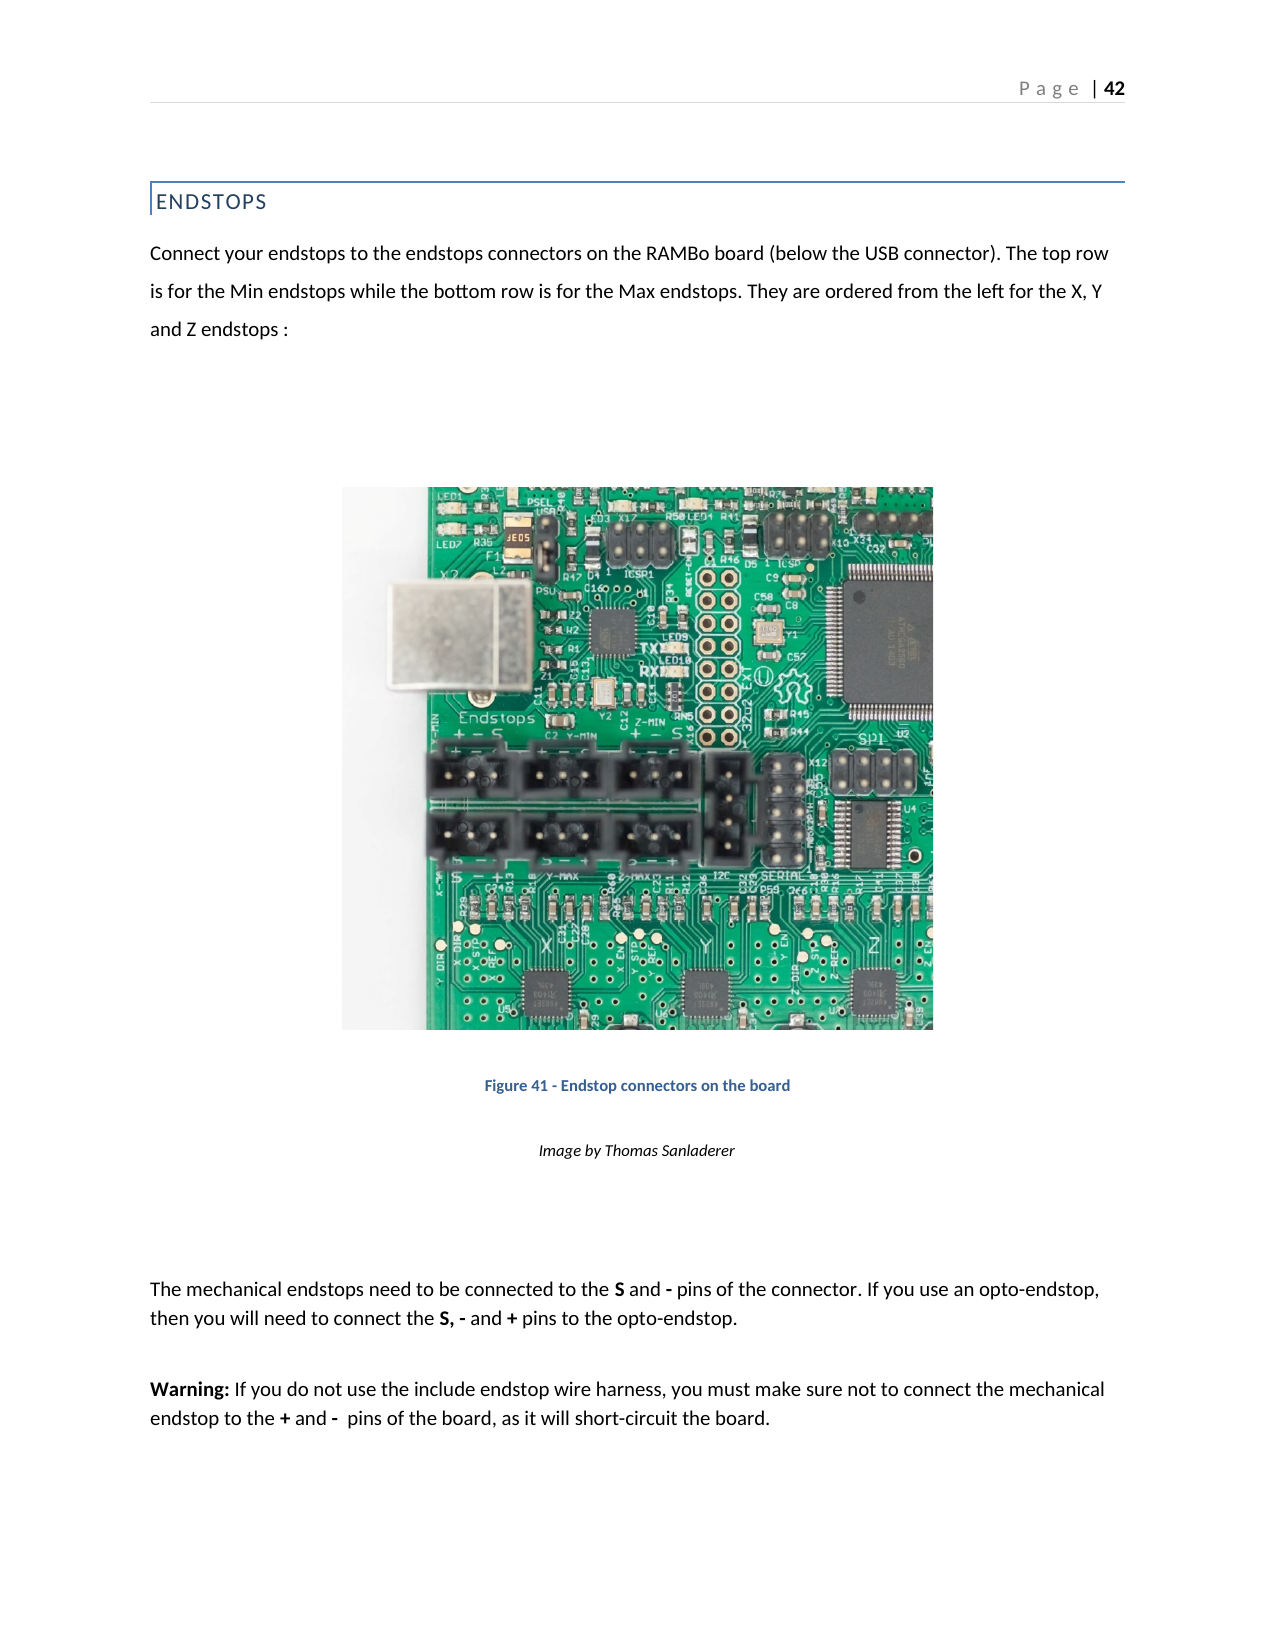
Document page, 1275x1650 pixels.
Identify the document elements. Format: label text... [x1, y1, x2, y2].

text Image by Thomas Sanladerer [150, 1140, 1125, 1161]
text Figure 41 - Endstop connectors on the board [150, 1075, 1125, 1096]
text Warning: If you do not use the include endstop wire harness, you must make sure not to connect the mechanical endstop to the + and - pins of the board, as it will short-circuit the board. [150, 1376, 1125, 1431]
text Connect your endstops to the endstops connectors on the RAMBo board (below the USB connector). The top row is for the Min endstops while the bottom row is for the Max endstops. They are ordered from the left for the X, Y and Z endstops : [150, 240, 1125, 342]
text The mechanical endstops need to be connected to the S and - pins of the connector. If you use an opto-endstop, then you will need to connect the S, - and + pins to the opto-endstop. [150, 1276, 1125, 1331]
subtitle Endstops [152, 183, 1125, 215]
